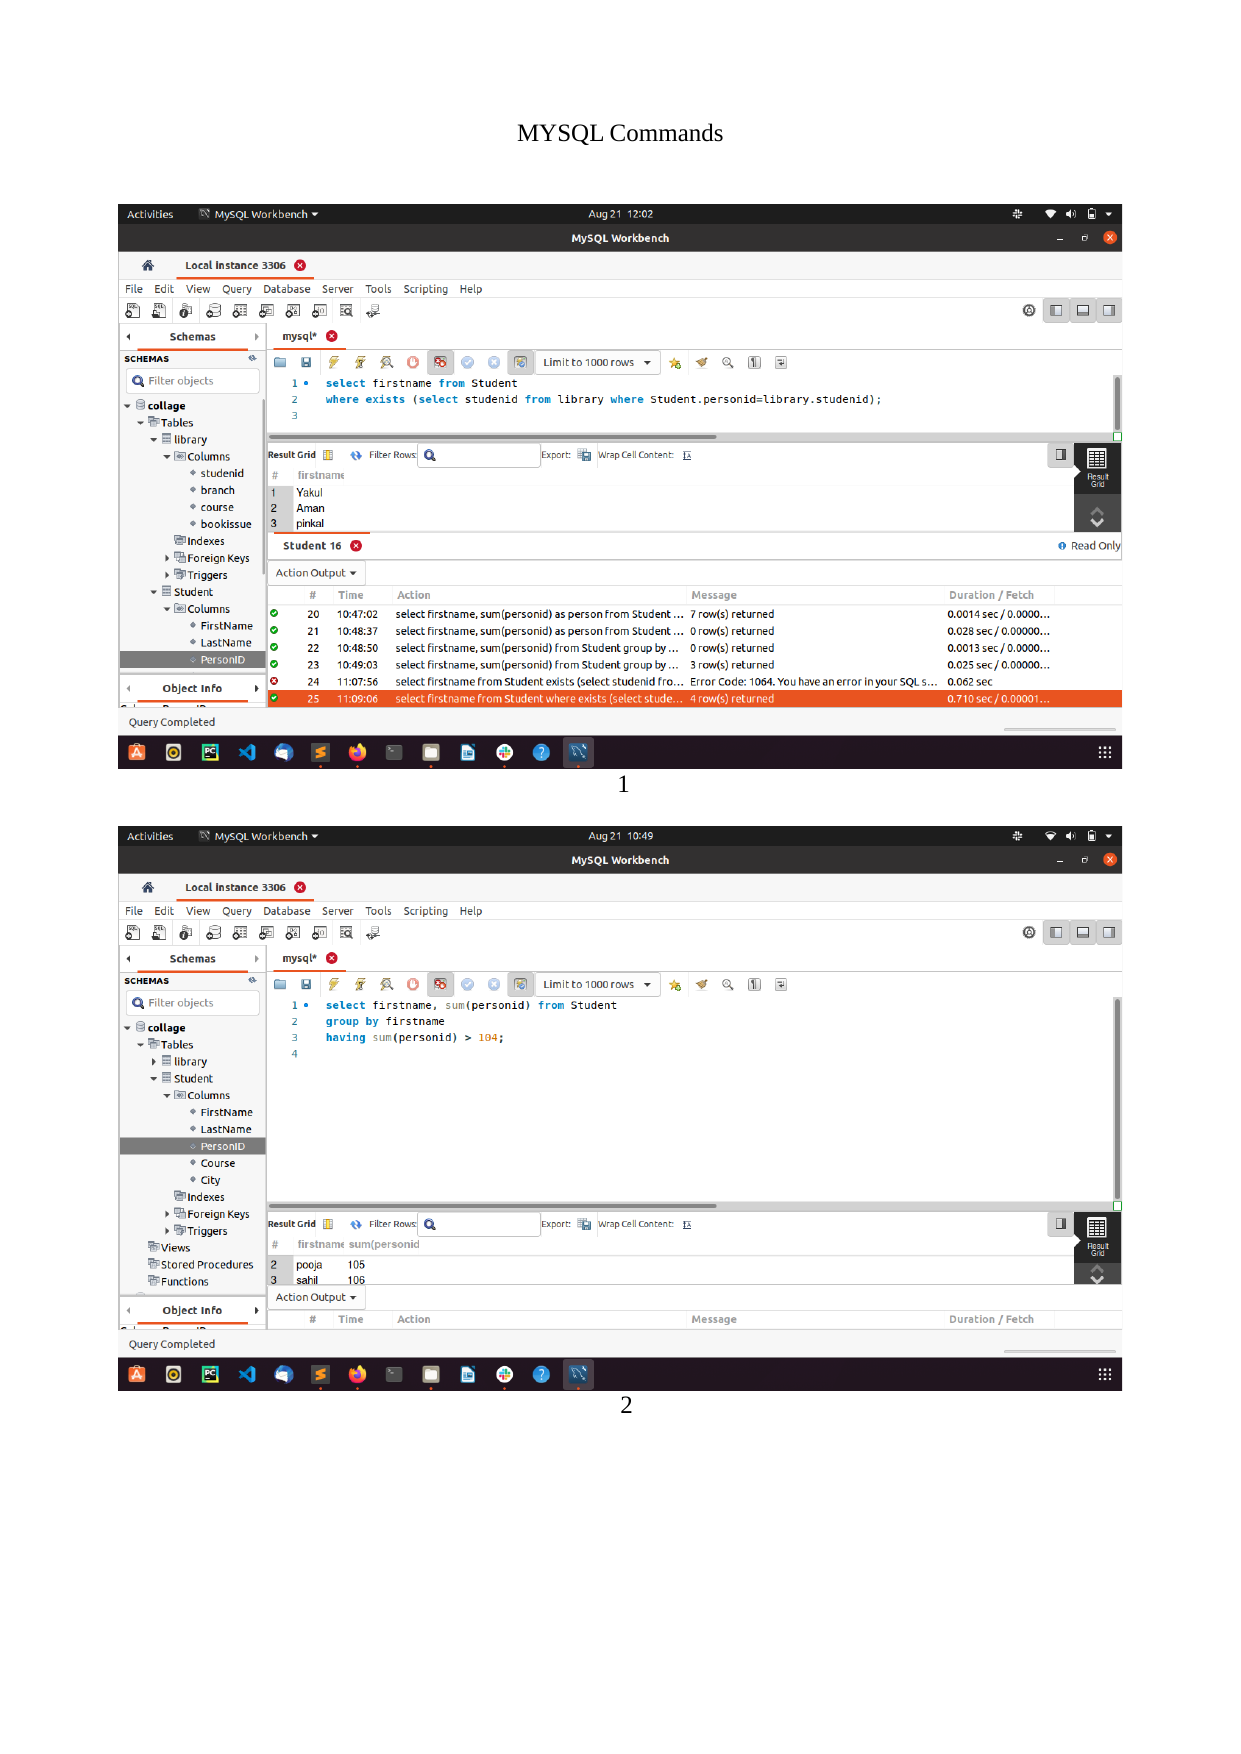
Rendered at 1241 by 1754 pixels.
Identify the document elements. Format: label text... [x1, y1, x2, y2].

text MYSQL Commands [118, 118, 1122, 147]
picture [118, 204, 1123, 769]
text 2 [118, 1391, 1122, 1419]
text 1 [118, 769, 1122, 797]
picture [118, 826, 1123, 1391]
